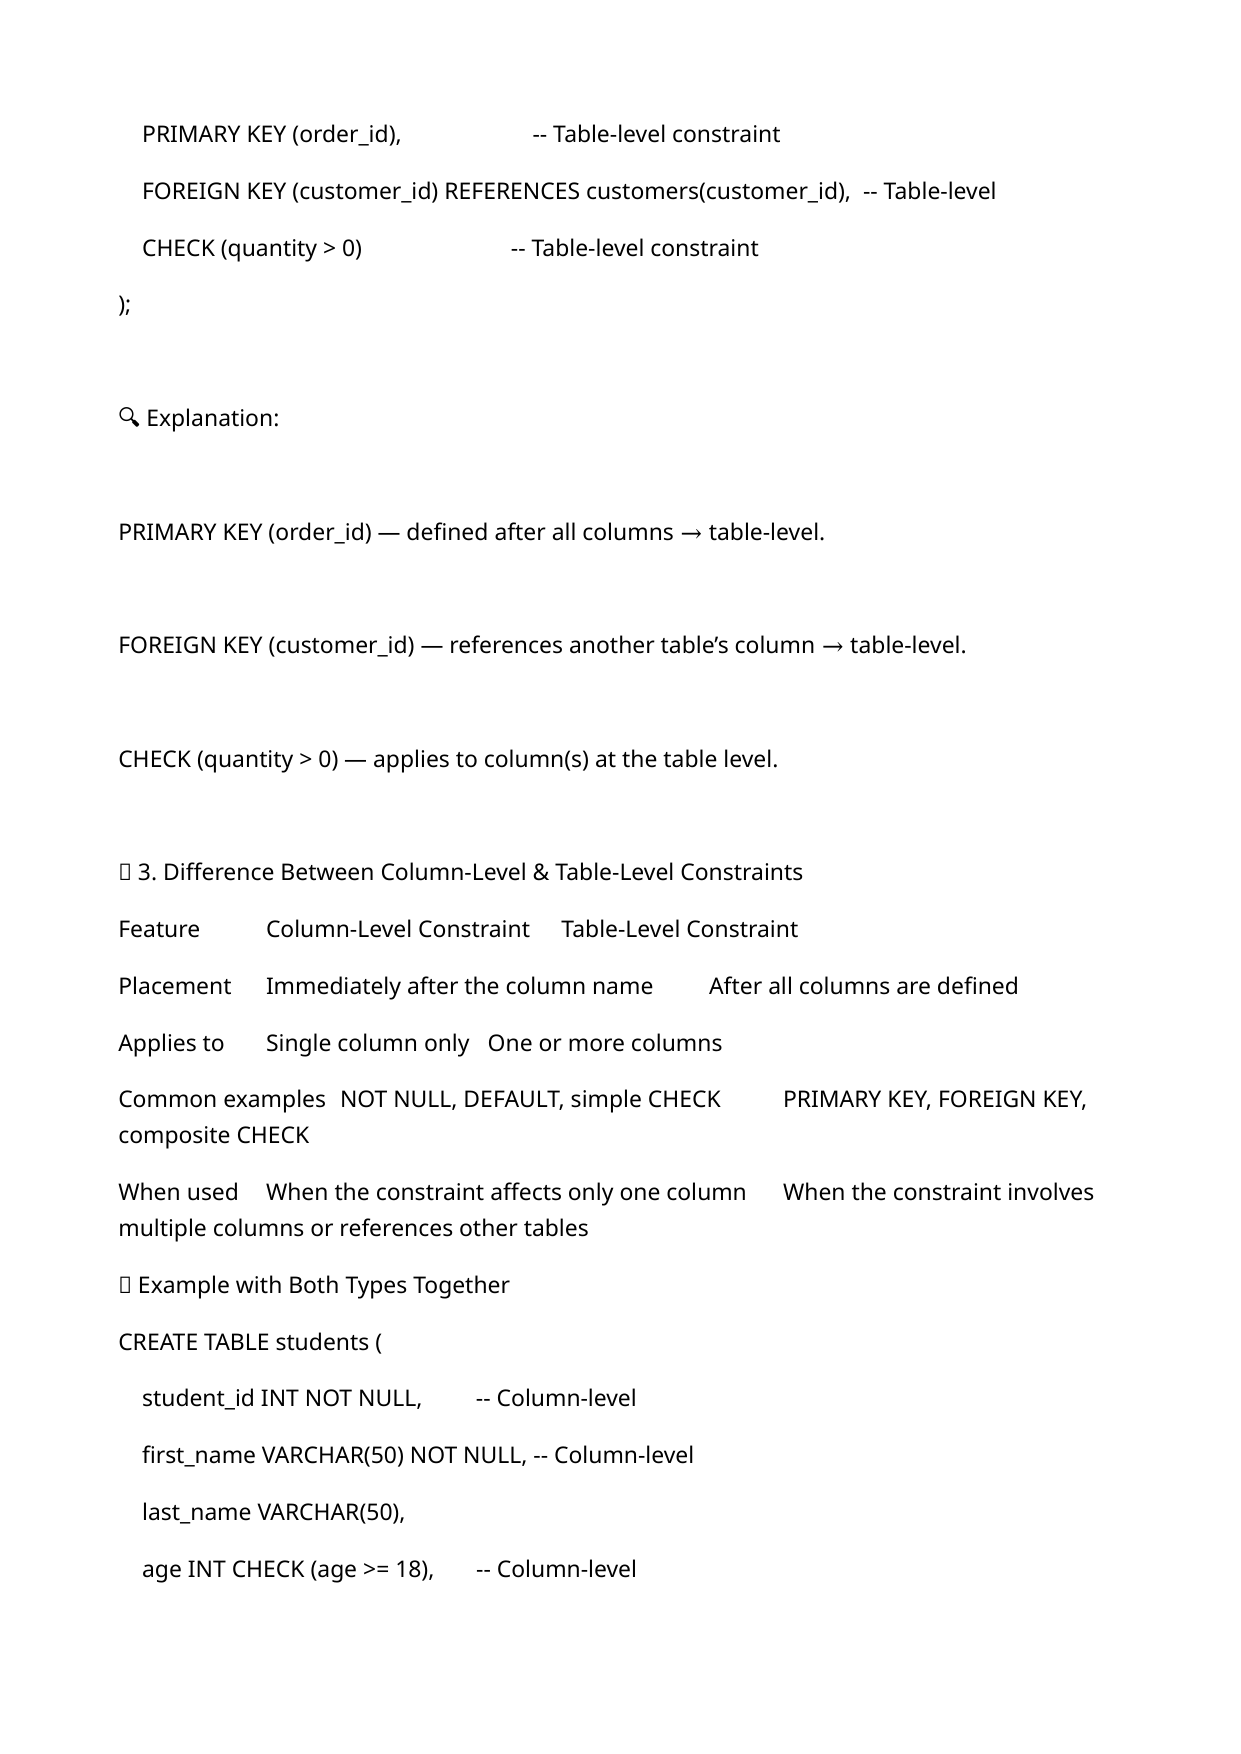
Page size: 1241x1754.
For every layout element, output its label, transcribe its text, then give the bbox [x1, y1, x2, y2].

text When used When the constraint affects only one column When the constraint involves multiple columns or references other tables [118, 1176, 1122, 1243]
text PRIMARY KEY (order_id) — defined after all columns → table-level. [118, 516, 1122, 547]
text CHECK (quantity > 0) — applies to column(s) at the table level. [118, 743, 1122, 774]
text 🔍 Explanation: [118, 402, 1122, 433]
text PRIMARY KEY (order_id), -- Table-level constraint [118, 118, 1122, 149]
text Common examples NOT NULL, DEFAULT, simple CHECK PRIMARY KEY, FOREIGN KEY, composite CHECK [118, 1083, 1122, 1150]
text FOREIGN KEY (customer_id) — references another table’s column → table-level. [118, 629, 1122, 660]
text 🧠 Example with Both Types Together [118, 1269, 1122, 1300]
text Feature Column-Level Constraint Table-Level Constraint [118, 913, 1122, 944]
text first_name VARCHAR(50) NOT NULL, -- Column-level [118, 1439, 1122, 1470]
text 🔸 3. Difference Between Column-Level & Table-Level Constraints [118, 856, 1122, 887]
text ); [118, 288, 1122, 320]
text student_id INT NOT NULL, -- Column-level [118, 1382, 1122, 1413]
text last_name VARCHAR(50), [118, 1496, 1122, 1527]
text age INT CHECK (age >= 18), -- Column-level [118, 1552, 1122, 1584]
text CHECK (quantity > 0) -- Table-level constraint [118, 232, 1122, 263]
text FOREIGN KEY (customer_id) REFERENCES customers(customer_id), -- Table-level [118, 175, 1122, 206]
text CREATE TABLE students ( [118, 1325, 1122, 1357]
text Placement Immediately after the column name After all columns are defined [118, 970, 1122, 1001]
text Applies to Single column only One or more columns [118, 1026, 1122, 1058]
